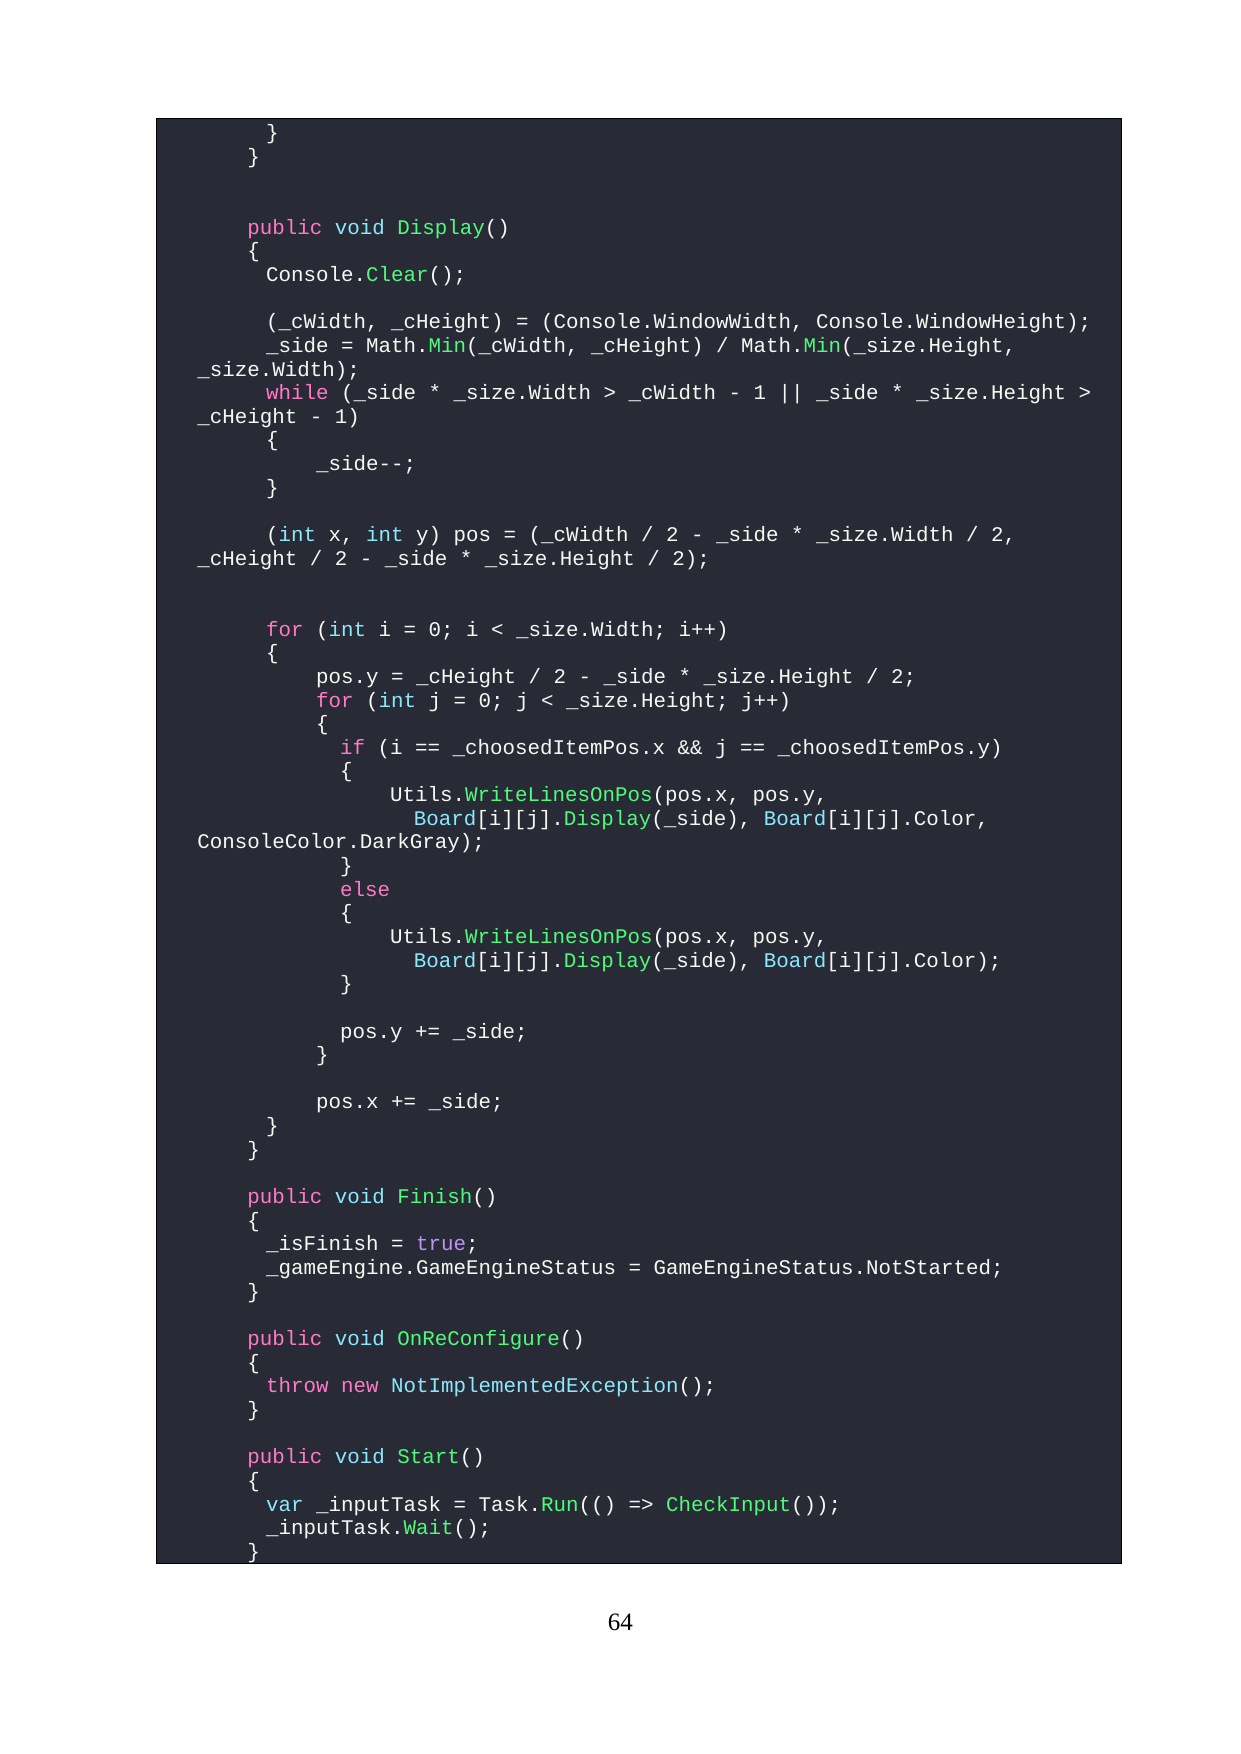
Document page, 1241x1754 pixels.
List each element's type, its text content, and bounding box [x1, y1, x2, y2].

list var _inputTask = Task.Run(() => CheckInput()); [157, 1489, 1121, 1513]
list } [157, 473, 1121, 496]
list (_cWidth, _cHeight) = (Console.WindowWidth, Console.WindowHeight); [157, 307, 1121, 331]
list } [157, 1040, 1121, 1064]
list (int x, int y) pos = (_cWidth / 2 - _side * _size.Width / 2, _cHeight / 2 - _side * _size.Height / 2); [157, 520, 1121, 567]
list } [157, 851, 1121, 875]
list public void OnReConfigure() [157, 1324, 1121, 1348]
list _side--; [157, 449, 1121, 473]
list _gameEngine.GameEngineStatus = GameEngineStatus.NotStarted; [157, 1253, 1121, 1277]
list { [157, 1206, 1121, 1229]
list for (int i = 0; i < _size.Width; i++) [157, 615, 1121, 638]
list pos.y += _side; [157, 1017, 1121, 1040]
list else [157, 875, 1121, 898]
list Board[i][j].Display(_side), Board[i][j].Color); [157, 946, 1121, 969]
list for (int j = 0; j < _size.Height; j++) [157, 686, 1121, 709]
list } [157, 1395, 1121, 1419]
list { [157, 1348, 1121, 1371]
list _inputTask.Wait(); [157, 1513, 1121, 1537]
list { [157, 898, 1121, 922]
list while (_side * _size.Width > _cWidth - 1 || _side * _size.Height > _cHeight - 1) [157, 378, 1121, 426]
list } [157, 969, 1121, 993]
list } [157, 1135, 1121, 1158]
list } [157, 1277, 1121, 1300]
list _side = Math.Min(_cWidth, _cHeight) / Math.Min(_size.Height, _size.Width); [157, 331, 1121, 378]
list _isFinish = true; [157, 1229, 1121, 1253]
list { [157, 426, 1121, 449]
list public void Finish() [157, 1182, 1121, 1206]
list throw new NotImplementedException(); [157, 1371, 1121, 1395]
list { [157, 757, 1121, 780]
list } [157, 1111, 1121, 1135]
list Board[i][j].Display(_side), Board[i][j].Color, ConsoleColor.DarkGray); [157, 804, 1121, 851]
list if (i == _choosedItemPos.x && j == _choosedItemPos.y) [157, 733, 1121, 757]
list { [157, 1466, 1121, 1489]
list } [157, 1537, 1121, 1563]
list { [157, 236, 1121, 260]
list Utils.WriteLinesOnPos(pos.x, pos.y, [157, 780, 1121, 804]
list pos.x += _side; [157, 1088, 1121, 1111]
list public void Display() [157, 213, 1121, 236]
list } [157, 119, 1121, 142]
list { [157, 709, 1121, 733]
list Console.Clear(); [157, 260, 1121, 284]
list Utils.WriteLinesOnPos(pos.x, pos.y, [157, 922, 1121, 946]
list } [157, 142, 1121, 165]
list { [157, 638, 1121, 662]
list public void Start() [157, 1442, 1121, 1466]
list pos.y = _cHeight / 2 - _side * _size.Height / 2; [157, 662, 1121, 686]
